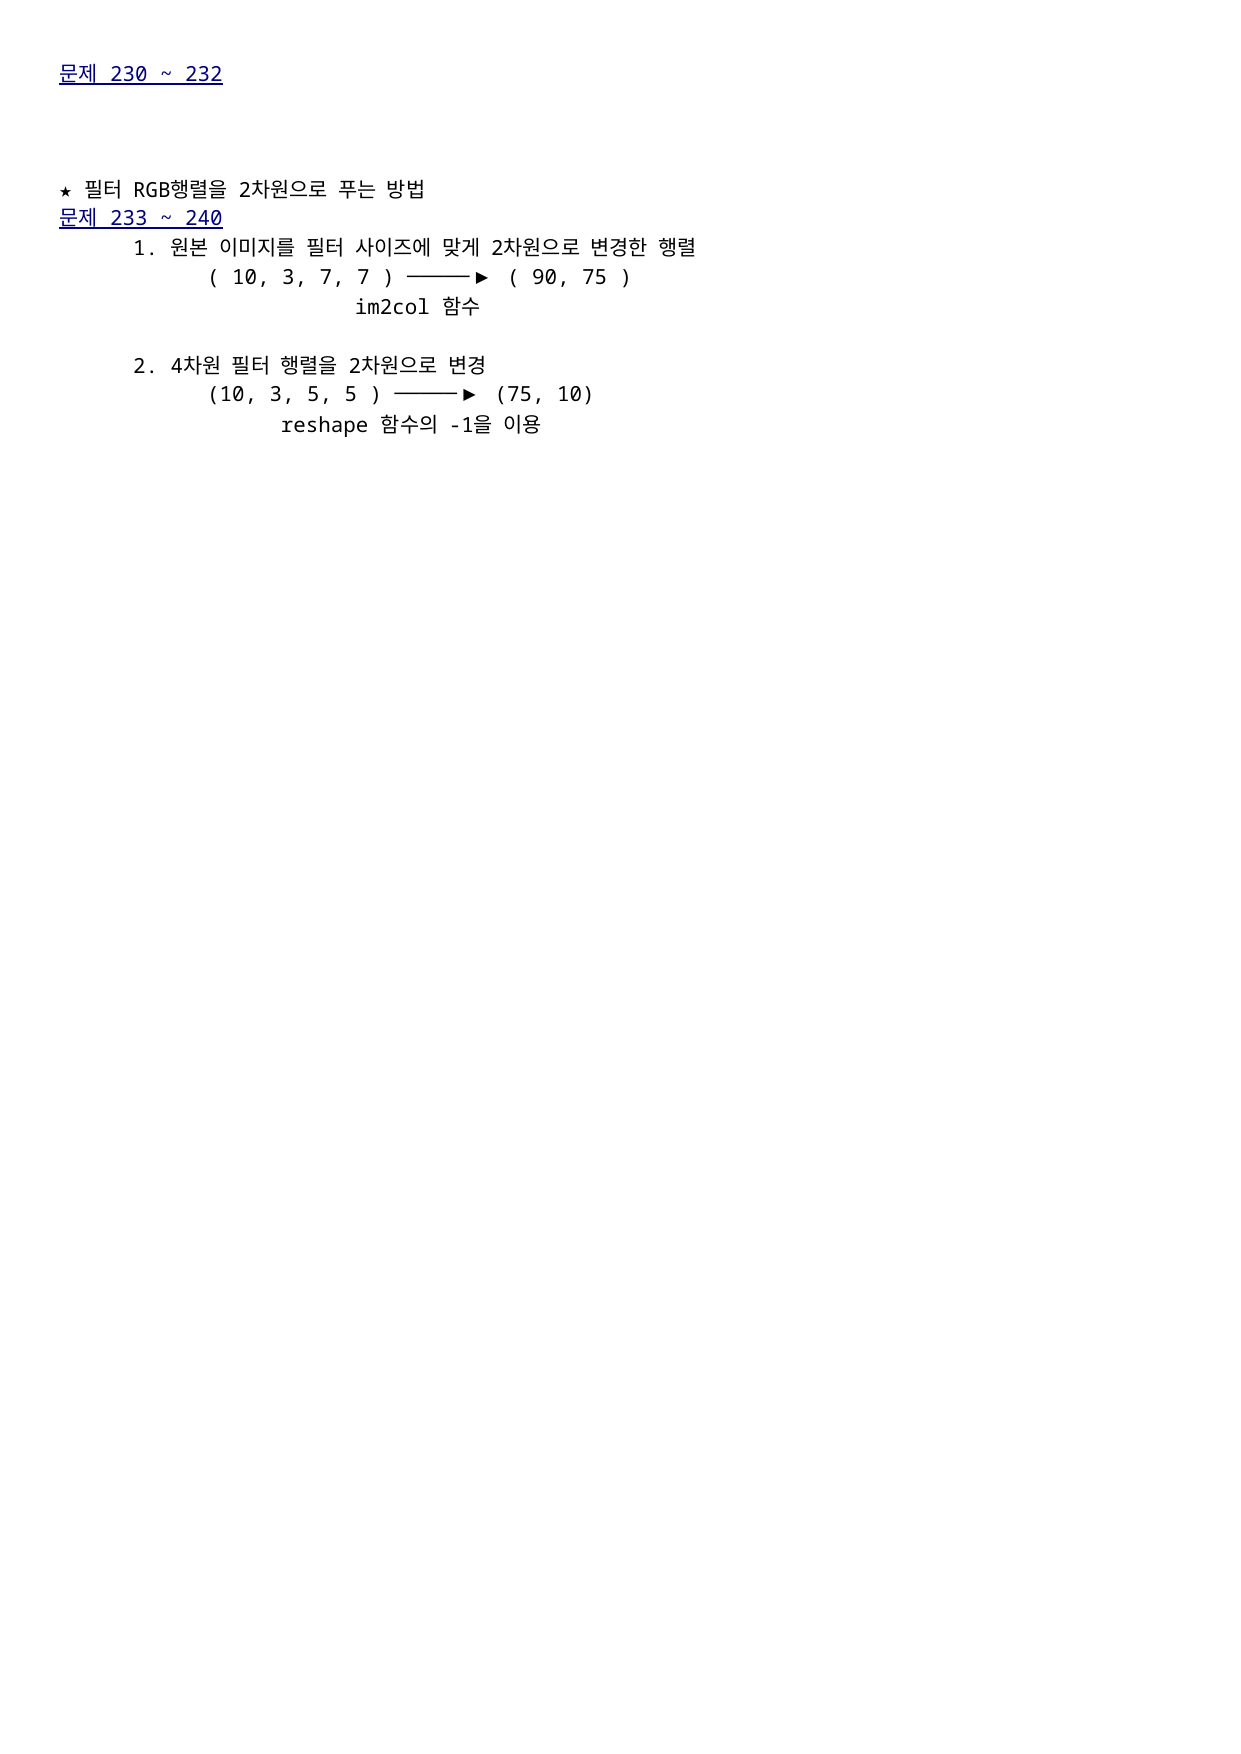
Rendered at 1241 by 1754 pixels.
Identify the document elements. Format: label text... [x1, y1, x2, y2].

text reshape 함수의 -1을 이용 [59, 408, 1181, 438]
text 2. 4차원 필터 행렬을 2차원으로 변경 [59, 349, 1181, 379]
text (10, 3, 5, 5 ) ─────▶ (75, 10) [59, 379, 1181, 408]
text 문제 233 ~ 240 [59, 203, 1181, 232]
text 1. 원본 이미지를 필터 사이즈에 맞게 2차원으로 변경한 행렬 [59, 232, 1181, 262]
text im2col 함수 [59, 290, 1181, 321]
text 문제 230 ~ 232 [59, 59, 1181, 87]
text ( 10, 3, 7, 7 ) ─────▶ ( 90, 75 ) [59, 262, 1181, 290]
text ★ 필터 RGB행렬을 2차원으로 푸는 방법 [59, 173, 1181, 203]
